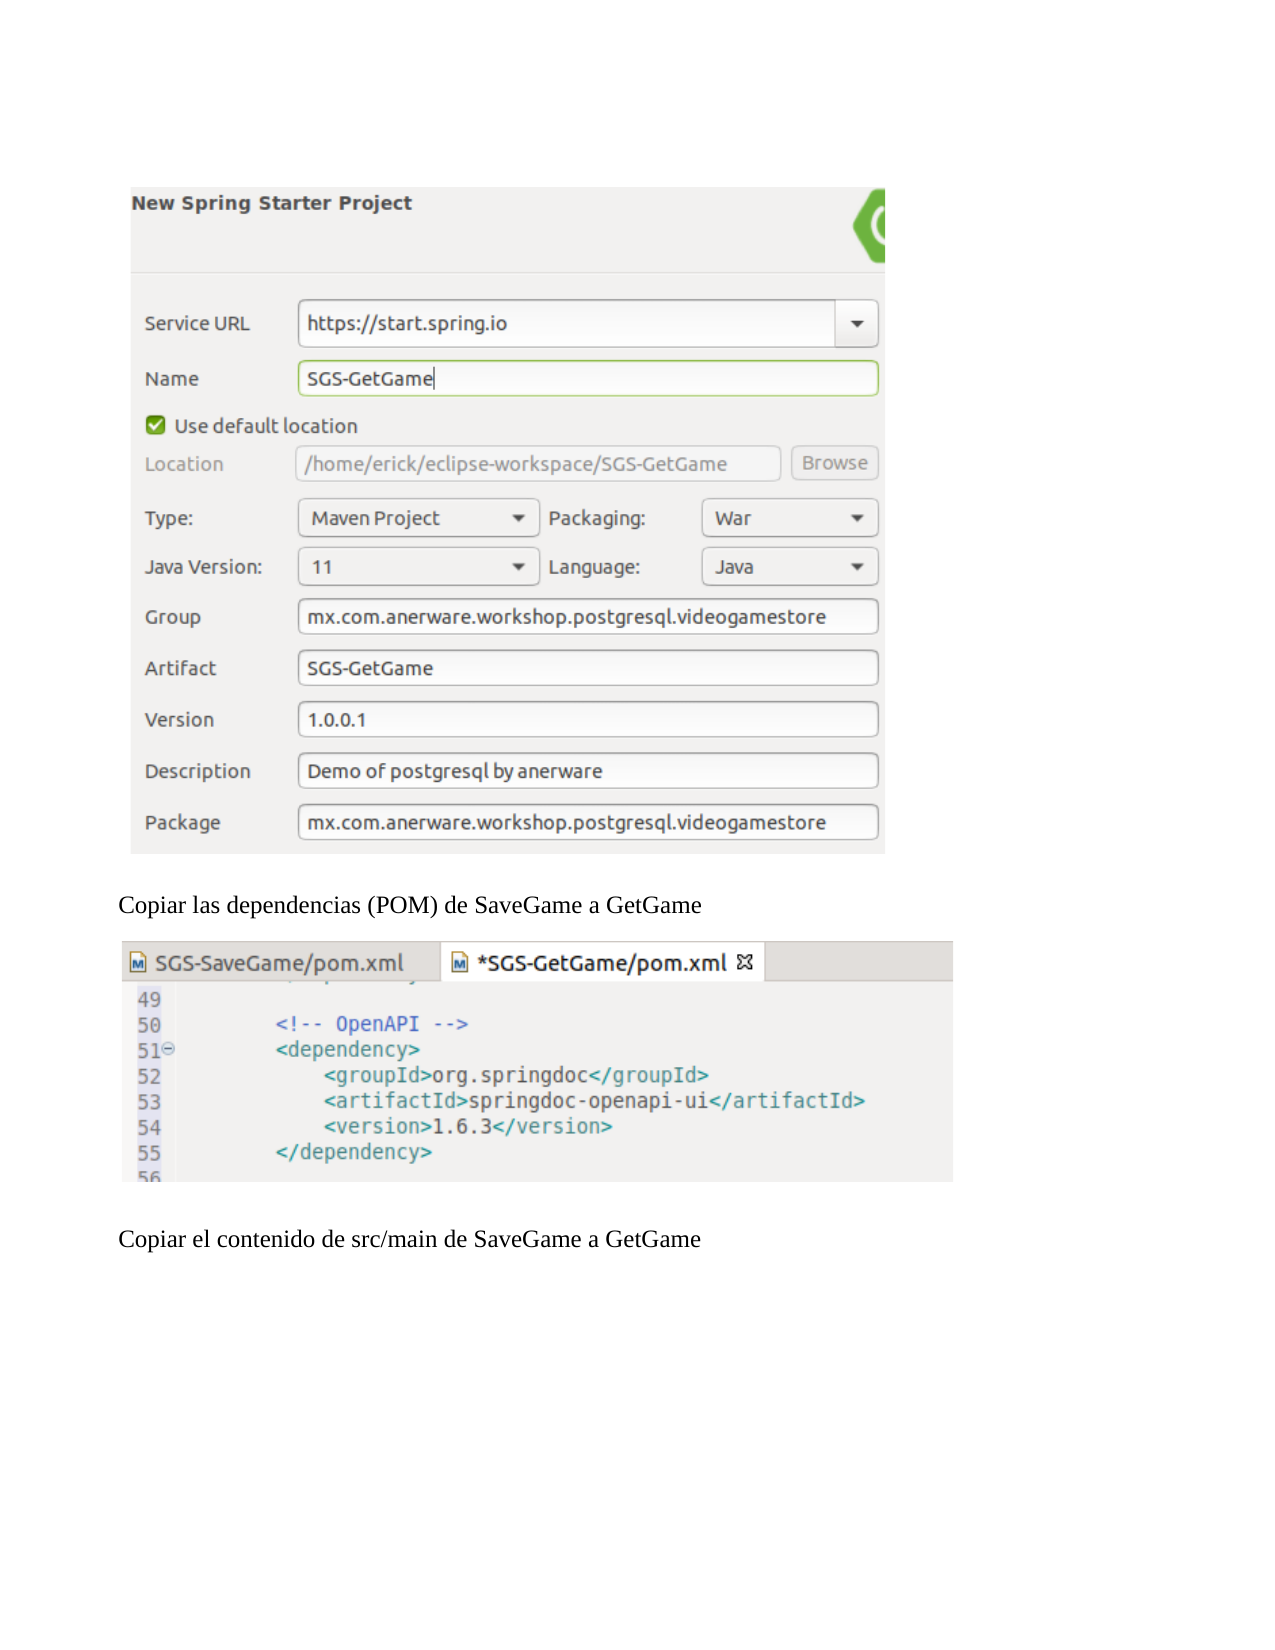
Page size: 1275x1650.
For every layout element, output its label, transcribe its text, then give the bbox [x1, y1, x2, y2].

text Copiar las dependencias (POM) de SaveGame a GetGame [118, 890, 1157, 919]
picture [130, 187, 886, 854]
picture [121, 941, 954, 1182]
text Copiar el contenido de src/main de SaveGame a GetGame [118, 1224, 1157, 1252]
